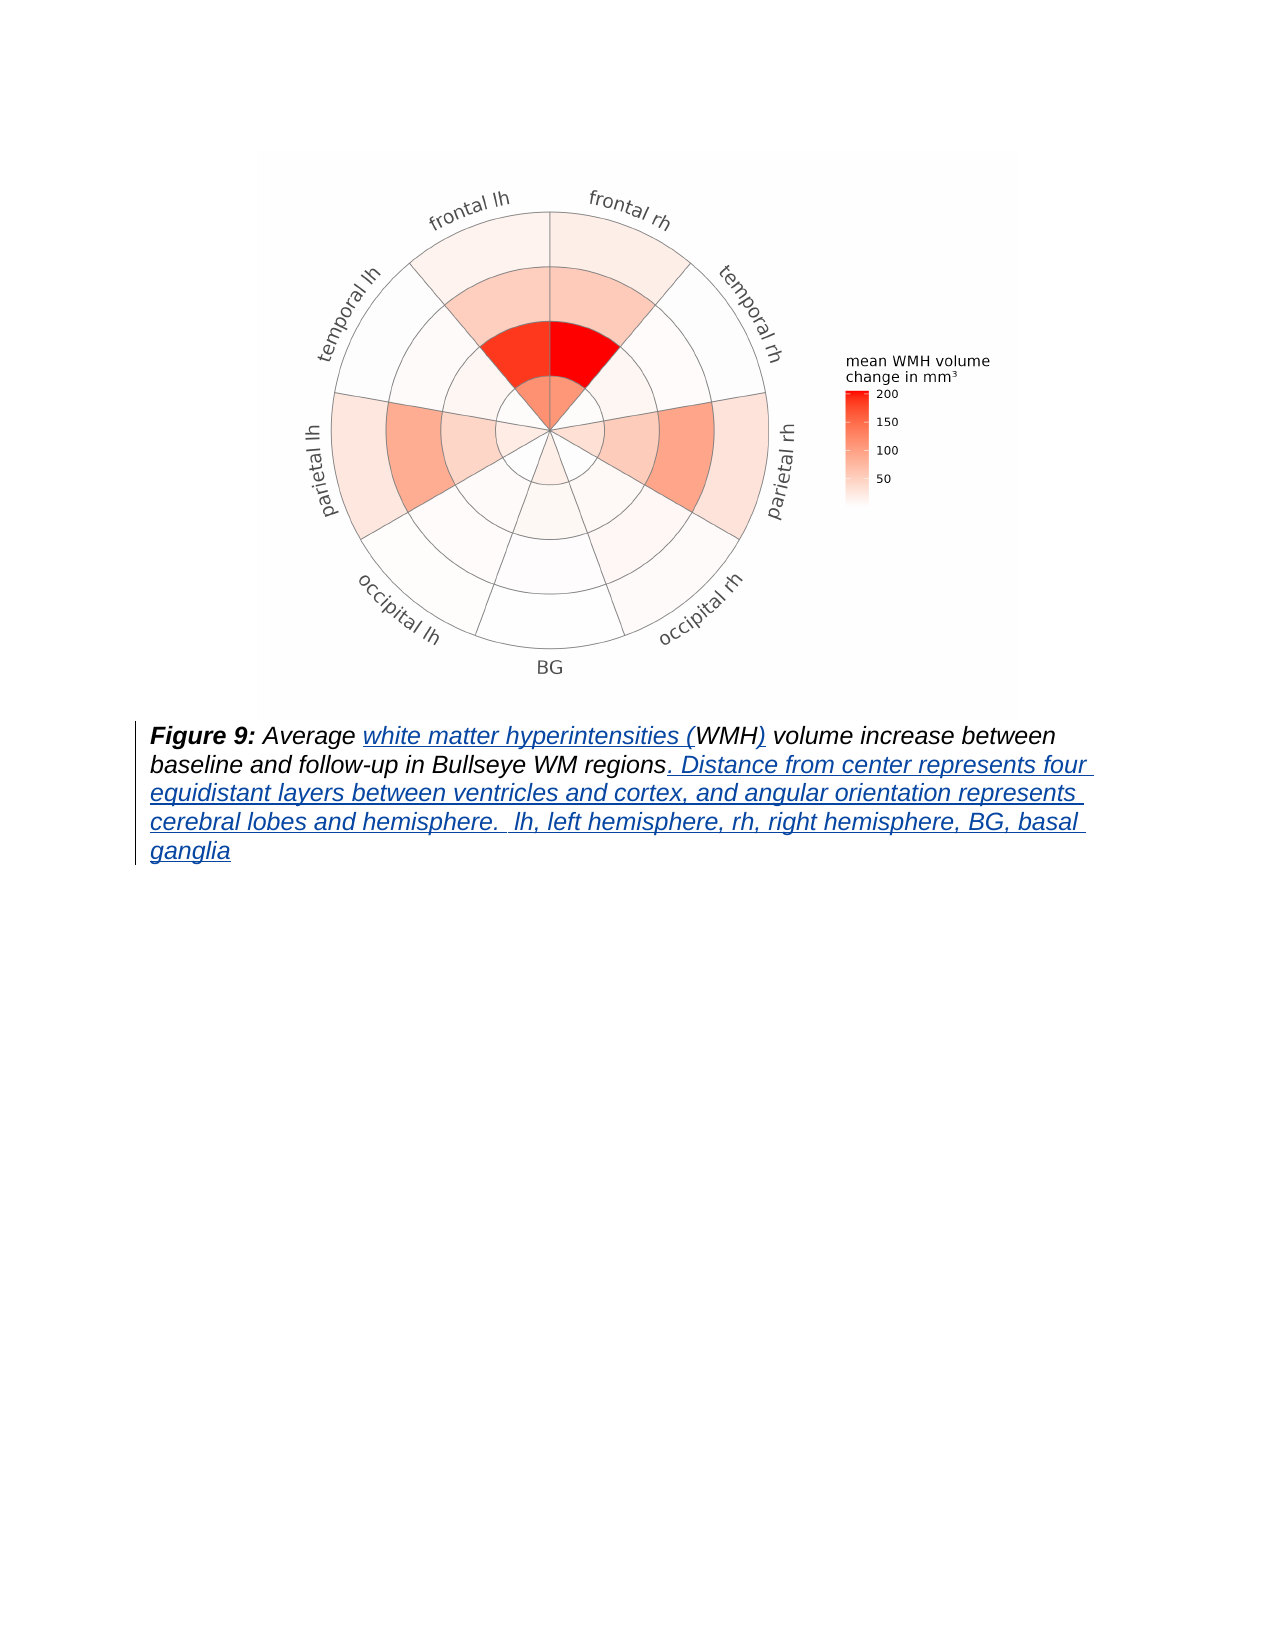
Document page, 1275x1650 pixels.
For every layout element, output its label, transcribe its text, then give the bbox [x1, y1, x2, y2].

text Figure 9: Average white matter hyperintensities (WMH) volume increase between baseline and follow-up in Bullseye WM regions. Distance from center represents four equidistant layers between ventricles and cortex, and angular orientation represents cerebral lobes and hemisphere. lh, left hemisphere, rh, right hemisphere, BG, basal ganglia [150, 150, 1125, 864]
picture [256, 150, 1019, 721]
